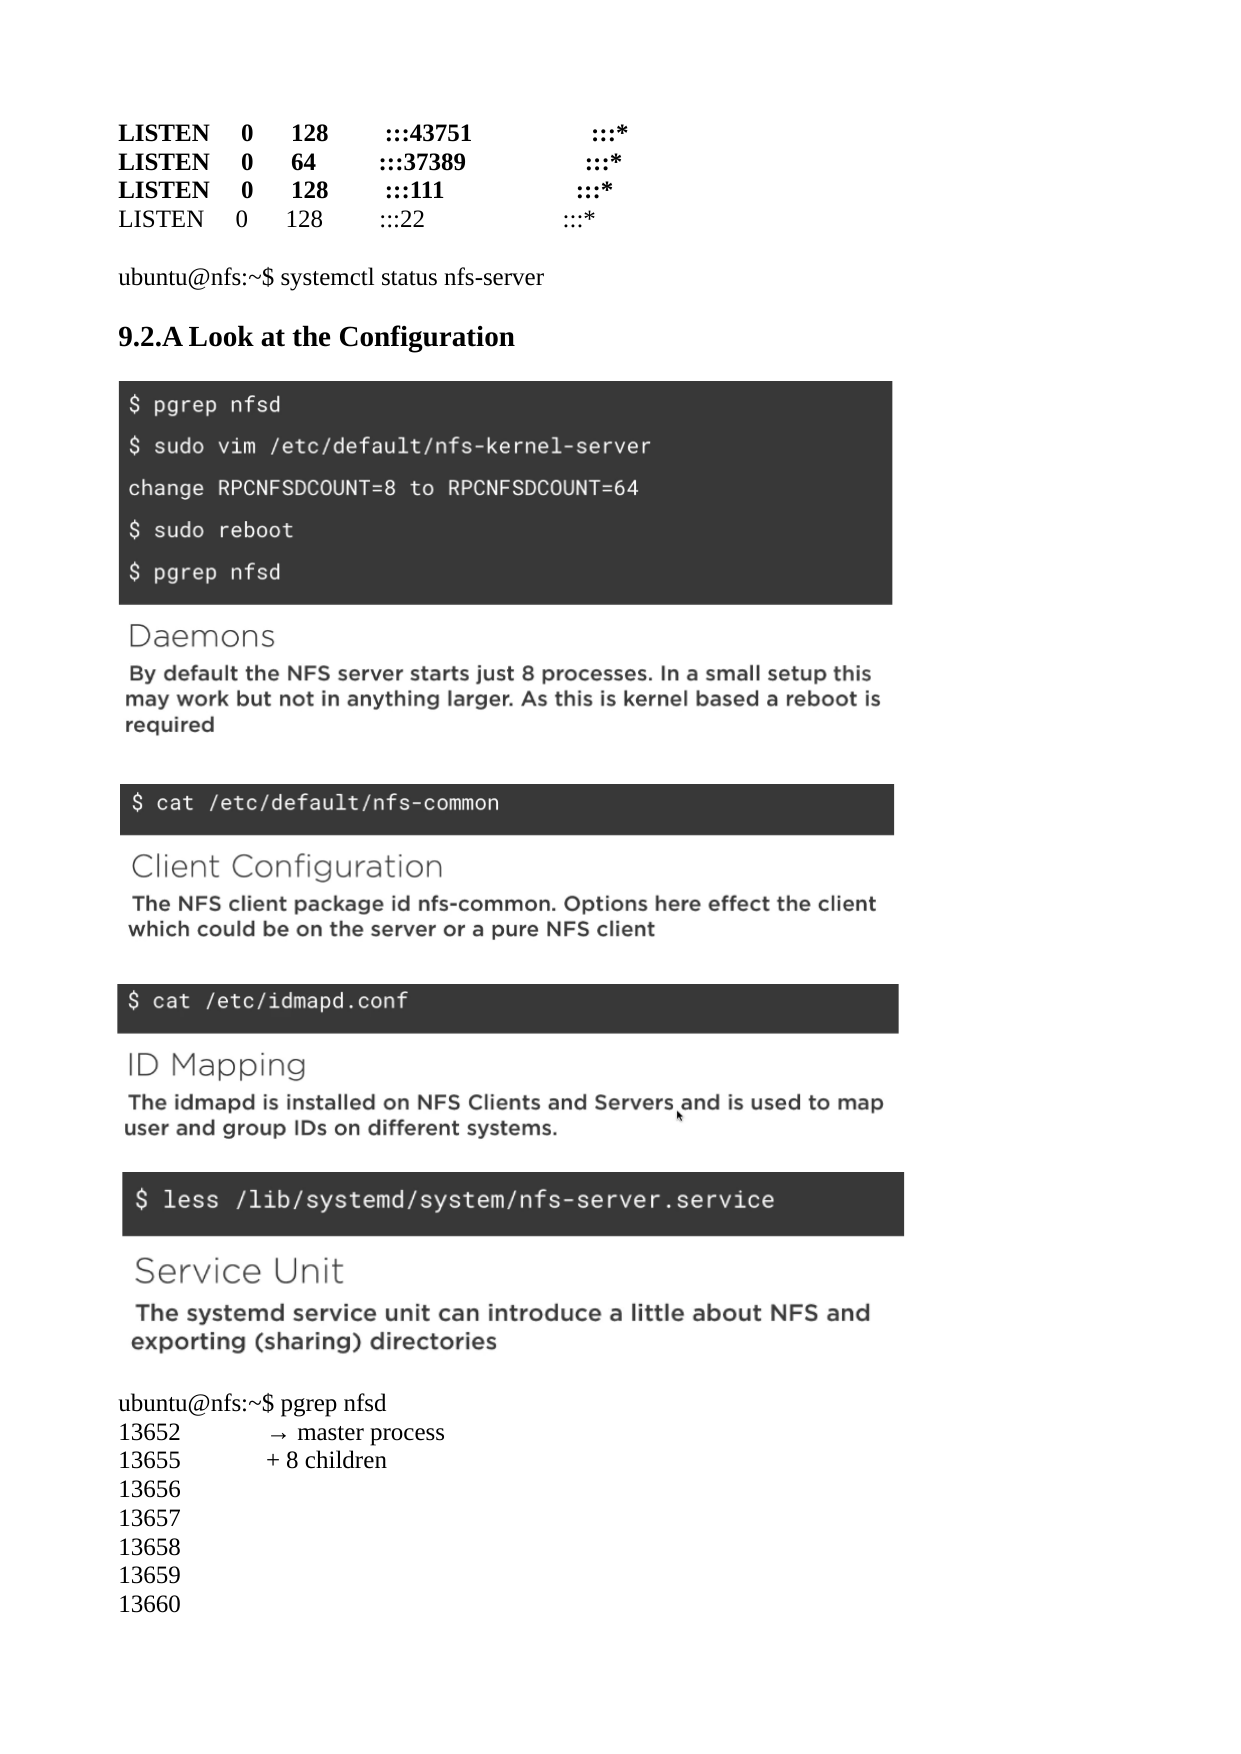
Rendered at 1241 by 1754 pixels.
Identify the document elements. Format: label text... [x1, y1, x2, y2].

text LISTEN 0 128 :::43751 :::* [118, 118, 1122, 147]
text LISTEN 0 128 :::111 :::* [118, 176, 1122, 204]
picture [120, 784, 895, 956]
picture [118, 381, 893, 751]
text 13656 [118, 1474, 1122, 1503]
text 13659 [118, 1560, 1122, 1589]
text 13657 [118, 1503, 1122, 1532]
text 13660 [118, 1589, 1122, 1618]
text LISTEN 0 64 :::37389 :::* [118, 147, 1122, 176]
text ubuntu@nfs:~$ systemctl status nfs-server [118, 262, 1122, 291]
text ubuntu@nfs:~$ pgrep nfsd [118, 1388, 1122, 1417]
text 9.2.A Look at the Configuration [118, 319, 1122, 353]
text 13652 → master process [118, 1417, 1122, 1445]
text LISTEN 0 128 :::22 :::* [118, 204, 1122, 233]
picture [117, 984, 899, 1150]
text 13658 [118, 1532, 1122, 1560]
picture [122, 1172, 905, 1366]
text 13655 + 8 children [118, 1445, 1122, 1474]
